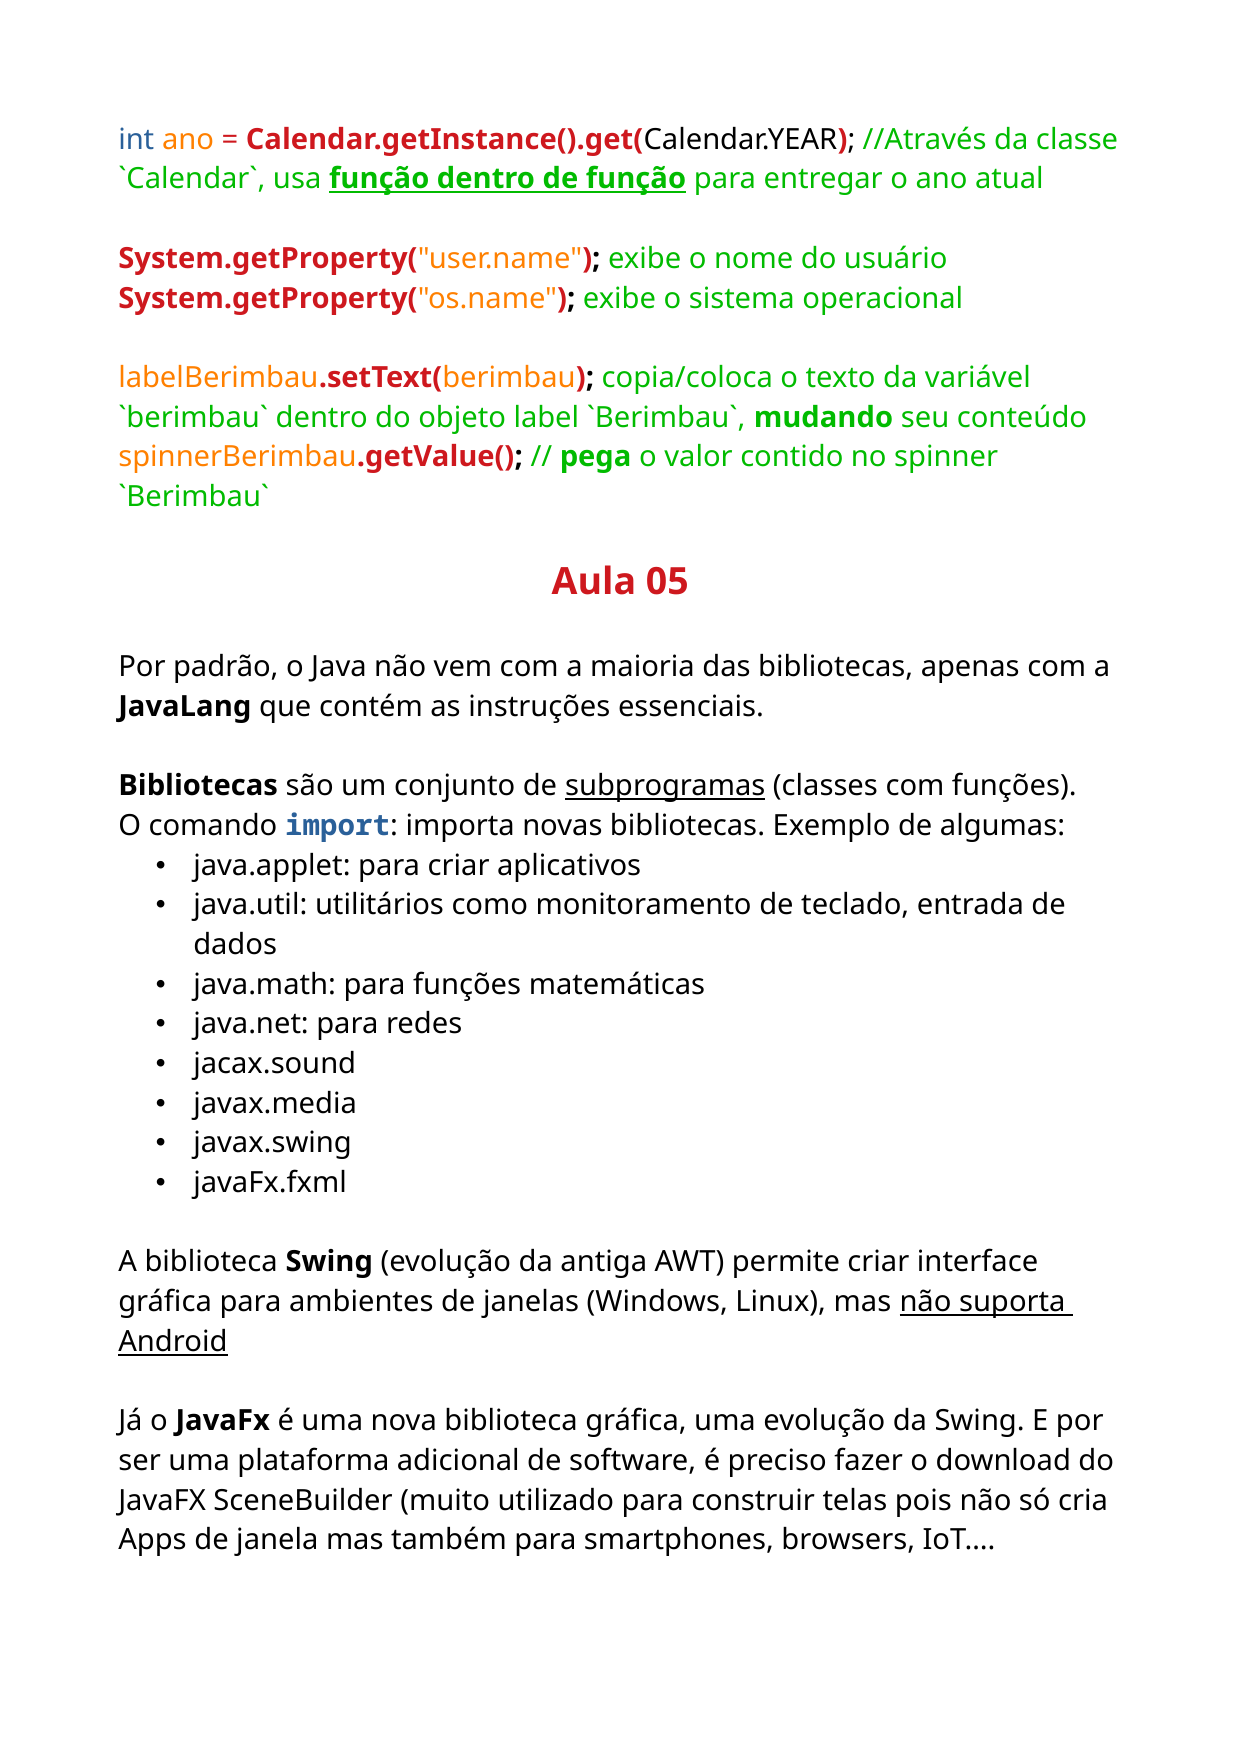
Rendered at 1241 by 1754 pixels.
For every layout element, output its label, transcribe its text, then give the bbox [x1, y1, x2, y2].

list java.applet: para criar aplicativos [156, 844, 1122, 883]
text labelBerimbau.setText(berimbau); copia/coloca o texto da variável `berimbau` dentro do objeto label `Berimbau`, mudando seu conteúdo [118, 356, 1122, 436]
list javaFx.fxml [156, 1161, 1122, 1201]
list java.math: para funções matemáticas [156, 963, 1122, 1003]
text Bibliotecas são um conjunto de subprogramas (classes com funções). [118, 764, 1122, 804]
text O comando import: importa novas bibliotecas. Exemplo de algumas: [118, 804, 1122, 844]
list jacax.sound [156, 1042, 1122, 1082]
list javax.media [156, 1082, 1122, 1122]
list javax.swing [156, 1122, 1122, 1161]
text spinnerBerimbau.getValue(); // pega o valor contido no spinner `Berimbau` [118, 436, 1122, 515]
list java.net: para redes [156, 1003, 1122, 1042]
text Por padrão, o Java não vem com a maioria das bibliotecas, apenas com a JavaLang que contém as instruções essenciais. [118, 645, 1122, 725]
text A biblioteca Swing (evolução da antiga AWT) permite criar interface gráfica para ambientes de janelas (Windows, Linux), mas não suporta Android [118, 1241, 1122, 1360]
text int ano = Calendar.getInstance().get(Calendar.YEAR); //Através da classe `Calendar`, usa função dentro de função para entregar o ano atual [118, 118, 1122, 197]
text Aula 05 [118, 555, 1122, 606]
list java.util: utilitários como monitoramento de teclado, entrada de dados [156, 883, 1122, 963]
text System.getProperty("os.name"); exibe o sistema operacional [118, 277, 1122, 317]
text System.getProperty("user.name"); exibe o nome do usuário [118, 237, 1122, 277]
text Já o JavaFx é uma nova biblioteca gráfica, uma evolução da Swing. E por ser uma plataforma adicional de software, é preciso fazer o download do JavaFX SceneBuilder (muito utilizado para construir telas pois não só cria Apps de janela mas também para smartphones, browsers, IoT…. [118, 1399, 1122, 1558]
